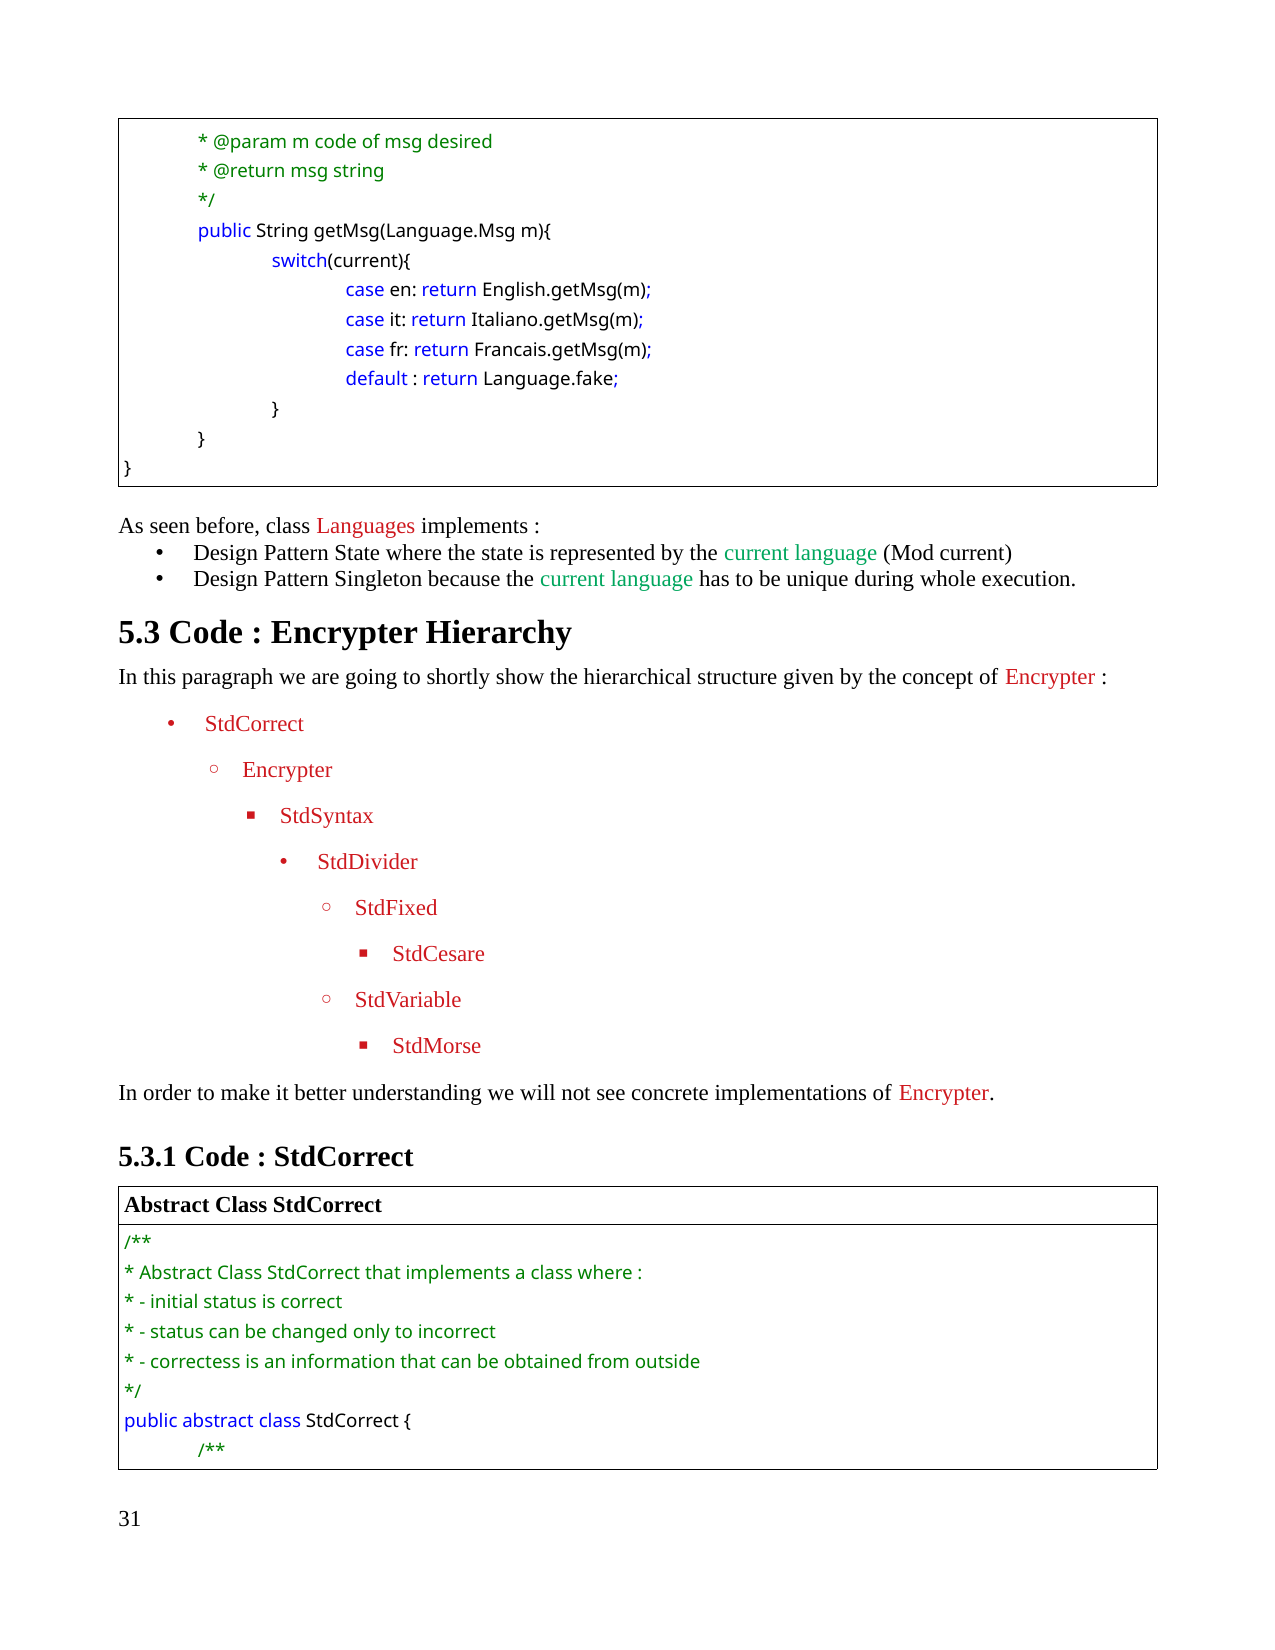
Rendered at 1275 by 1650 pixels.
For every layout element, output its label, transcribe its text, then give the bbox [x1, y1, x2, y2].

table_cell /** * Abstract Class StdCorrect that implements a class where : * - initial status is correct * - status can be changed only to incorrect * - correctess is an information that can be obtained from outside */ public abstract class StdCorrect { /** [119, 1225, 1157, 1468]
subtitle 5.3.1 Code : StdCorrect [118, 1139, 1157, 1173]
text As seen before, class Languages implements : [118, 512, 1157, 539]
text In this paragraph we are going to shortly show the hierarchical structure given by the concept of Encrypter : [118, 663, 1157, 690]
list Design Pattern Singleton because the current language has to be unique during whole execution. [156, 565, 1157, 591]
table_header Abstract Class StdCorrect [119, 1187, 1157, 1224]
list StdCorrect [167, 709, 1157, 736]
list Design Pattern State where the state is represented by the current language (Mod current) [156, 539, 1157, 565]
list StdFixed [317, 894, 1157, 921]
subtitle 5.3 Code : Encrypter Hierarchy [118, 612, 1157, 651]
list StdMorse [354, 1033, 1157, 1059]
table_cell * @param m code of msg desired * @return msg string */ public String getMsg(Language.Msg m){ switch(current){ case en: return English.getMsg(m); case it: return Italiano.getMsg(m); case fr: return Francais.getMsg(m); default : return Language.fake; } } } [119, 119, 1157, 486]
list StdSyntax [242, 802, 1157, 828]
list StdVariable [317, 986, 1157, 1013]
list Encrypter [204, 756, 1157, 782]
list StdCesare [354, 940, 1157, 967]
text In order to make it better understanding we will not see concrete implementations of Encrypter. [118, 1079, 1157, 1105]
list StdDivider [279, 848, 1157, 874]
